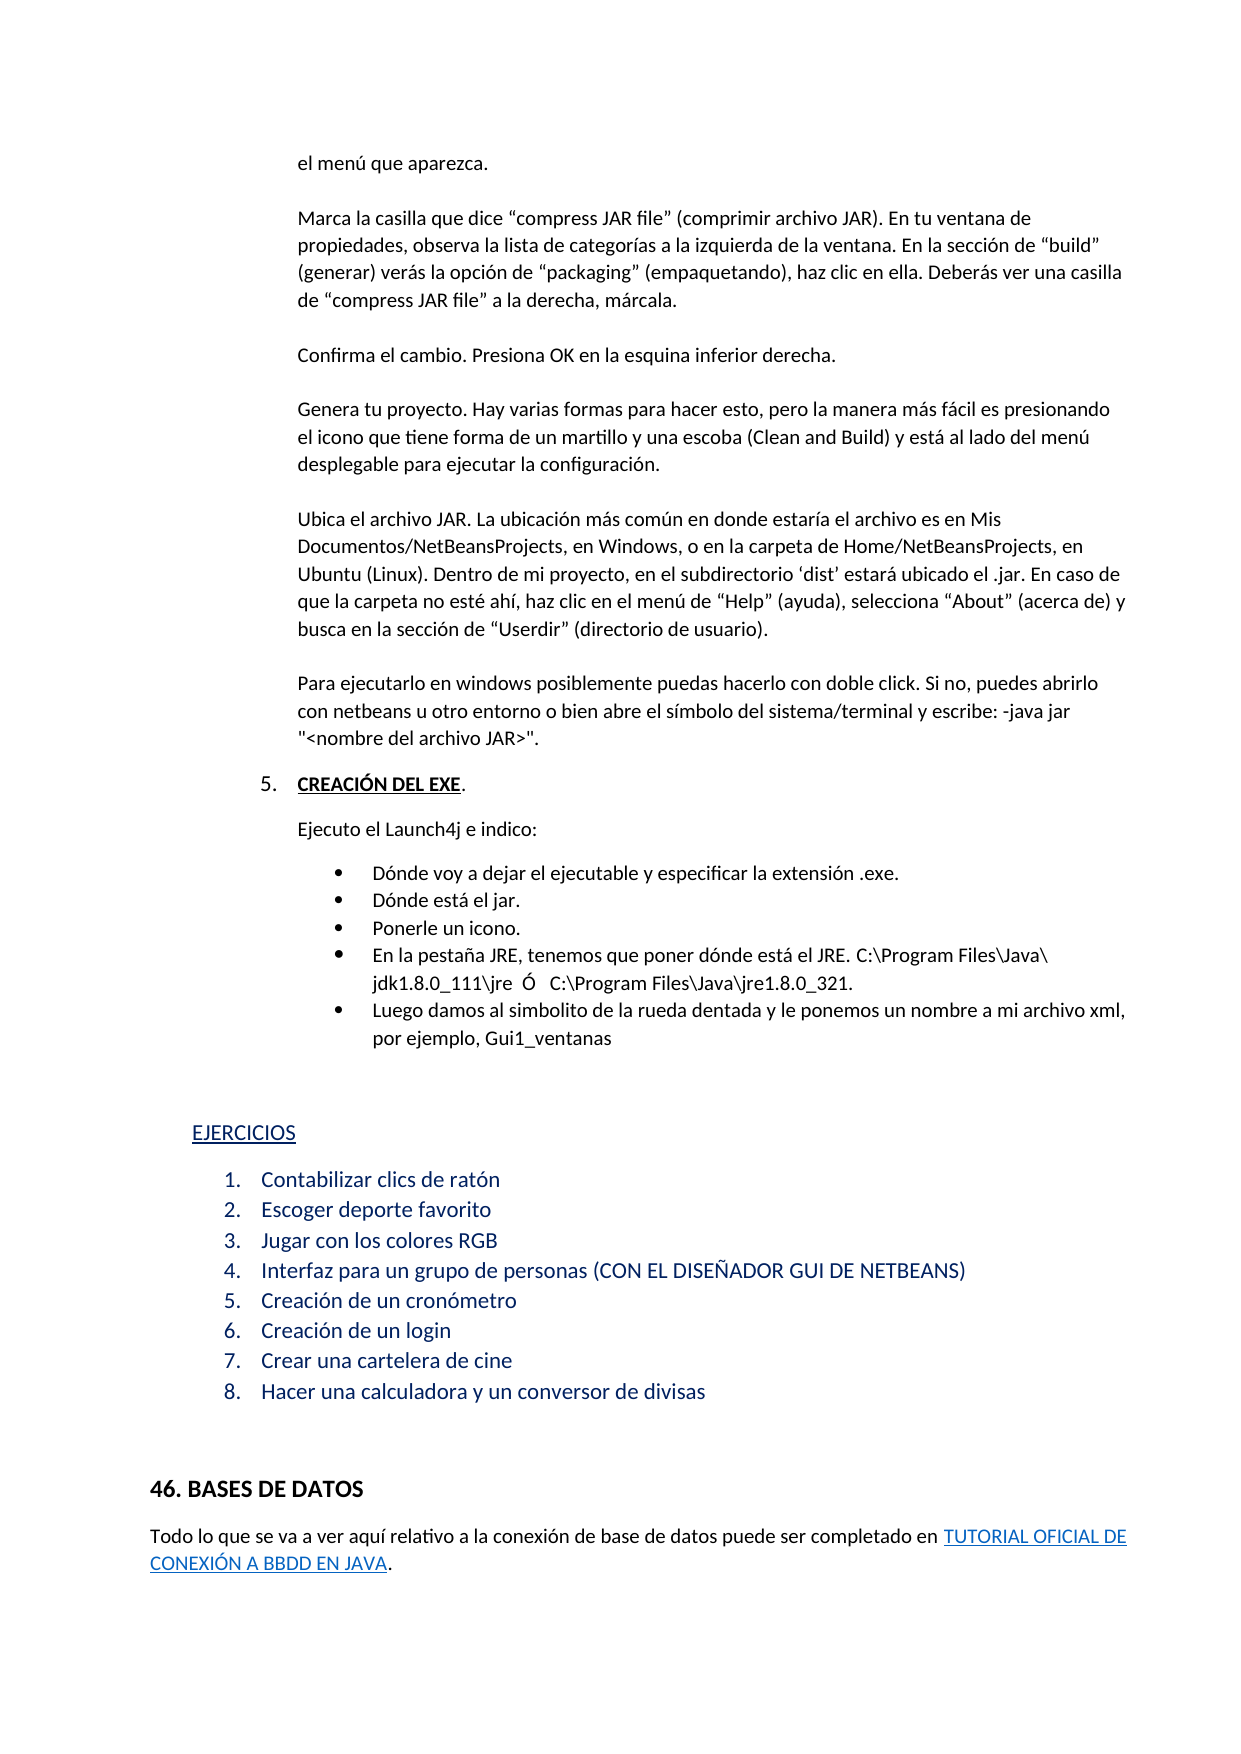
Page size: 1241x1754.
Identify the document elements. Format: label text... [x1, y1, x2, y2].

list Dónde voy a dejar el ejecutable y especificar la extensión .exe. [335, 860, 1128, 886]
list Jugar con los colores RGB [224, 1226, 1128, 1254]
list Creación de un login [224, 1316, 1128, 1344]
text el menú que aparezca. Marca la casilla que dice “compress JAR file” (comprimir archivo JAR). En tu ventana de propiedades, observa la lista de categorías a la izquierda de la ventana. En la sección de “build” (generar) verás la opción de “packaging” (empaquetando), haz clic en ella. Deberás ver una casilla de “compress JAR file” a la derecha, márcala. Confirma el cambio. Presiona OK en la esquina inferior derecha. Genera tu proyecto. Hay varias formas para hacer esto, pero la manera más fácil es presionando el icono que tiene forma de un martillo y una escoba (Clean and Build) y está al lado del menú desplegable para ejecutar la configuración. Ubica el archivo JAR. La ubicación más común en donde estaría el archivo es en Mis Documentos/NetBeansProjects, en Windows, o en la carpeta de Home/NetBeansProjects, en Ubuntu (Linux). Dentro de mi proyecto, en el subdirectorio ‘dist’ estará ubicado el .jar. En caso de que la carpeta no esté ahí, haz clic en el menú de “Help” (ayuda), selecciona “About” (acerca de) y busca en la sección de “Userdir” (directorio de usuario). Para ejecutarlo en windows posiblemente puedas hacerlo con doble click. Si no, puedes abrirlo con netbeans u otro entorno o bien abre el símbolo del sistema/terminal y escribe: -java jar "<nombre del archivo JAR>". [297, 150, 1128, 751]
list CREACIÓN DEL EXE. [260, 769, 1128, 797]
list Crear una cartelera de cine [224, 1347, 1128, 1375]
list BASES DE DATOS [150, 1473, 1128, 1504]
text EJERCICIOS [186, 1118, 1128, 1146]
text Ejecuto el Launch4j e indico: [297, 816, 1128, 842]
list Contabilizar clics de ratón [224, 1165, 1128, 1193]
text Todo lo que se va a ver aquí relativo a la conexión de base de datos puede ser completado en TUTORIAL OFICIAL DE CONEXIÓN A BBDD EN JAVA. [150, 1523, 1128, 1576]
list En la pestaña JRE, tenemos que poner dónde está el JRE. C:\Program Files\Java\jdk1.8.0_111\jre Ó C:\Program Files\Java\jre1.8.0_321. [335, 942, 1128, 995]
list Hacer una calculadora y un conversor de divisas [224, 1377, 1128, 1405]
list Creación de un cronómetro [224, 1286, 1128, 1314]
list Escoger deporte favorito [224, 1196, 1128, 1224]
list Ponerle un icono. [335, 915, 1128, 941]
list Dónde está el jar. [335, 888, 1128, 913]
list Luego damos al simbolito de la rueda dentada y le ponemos un nombre a mi archivo xml, por ejemplo, Gui1_ventanas [335, 997, 1128, 1050]
list Interfaz para un grupo de personas (CON EL DISEÑADOR GUI DE NETBEANS) [224, 1256, 1128, 1284]
